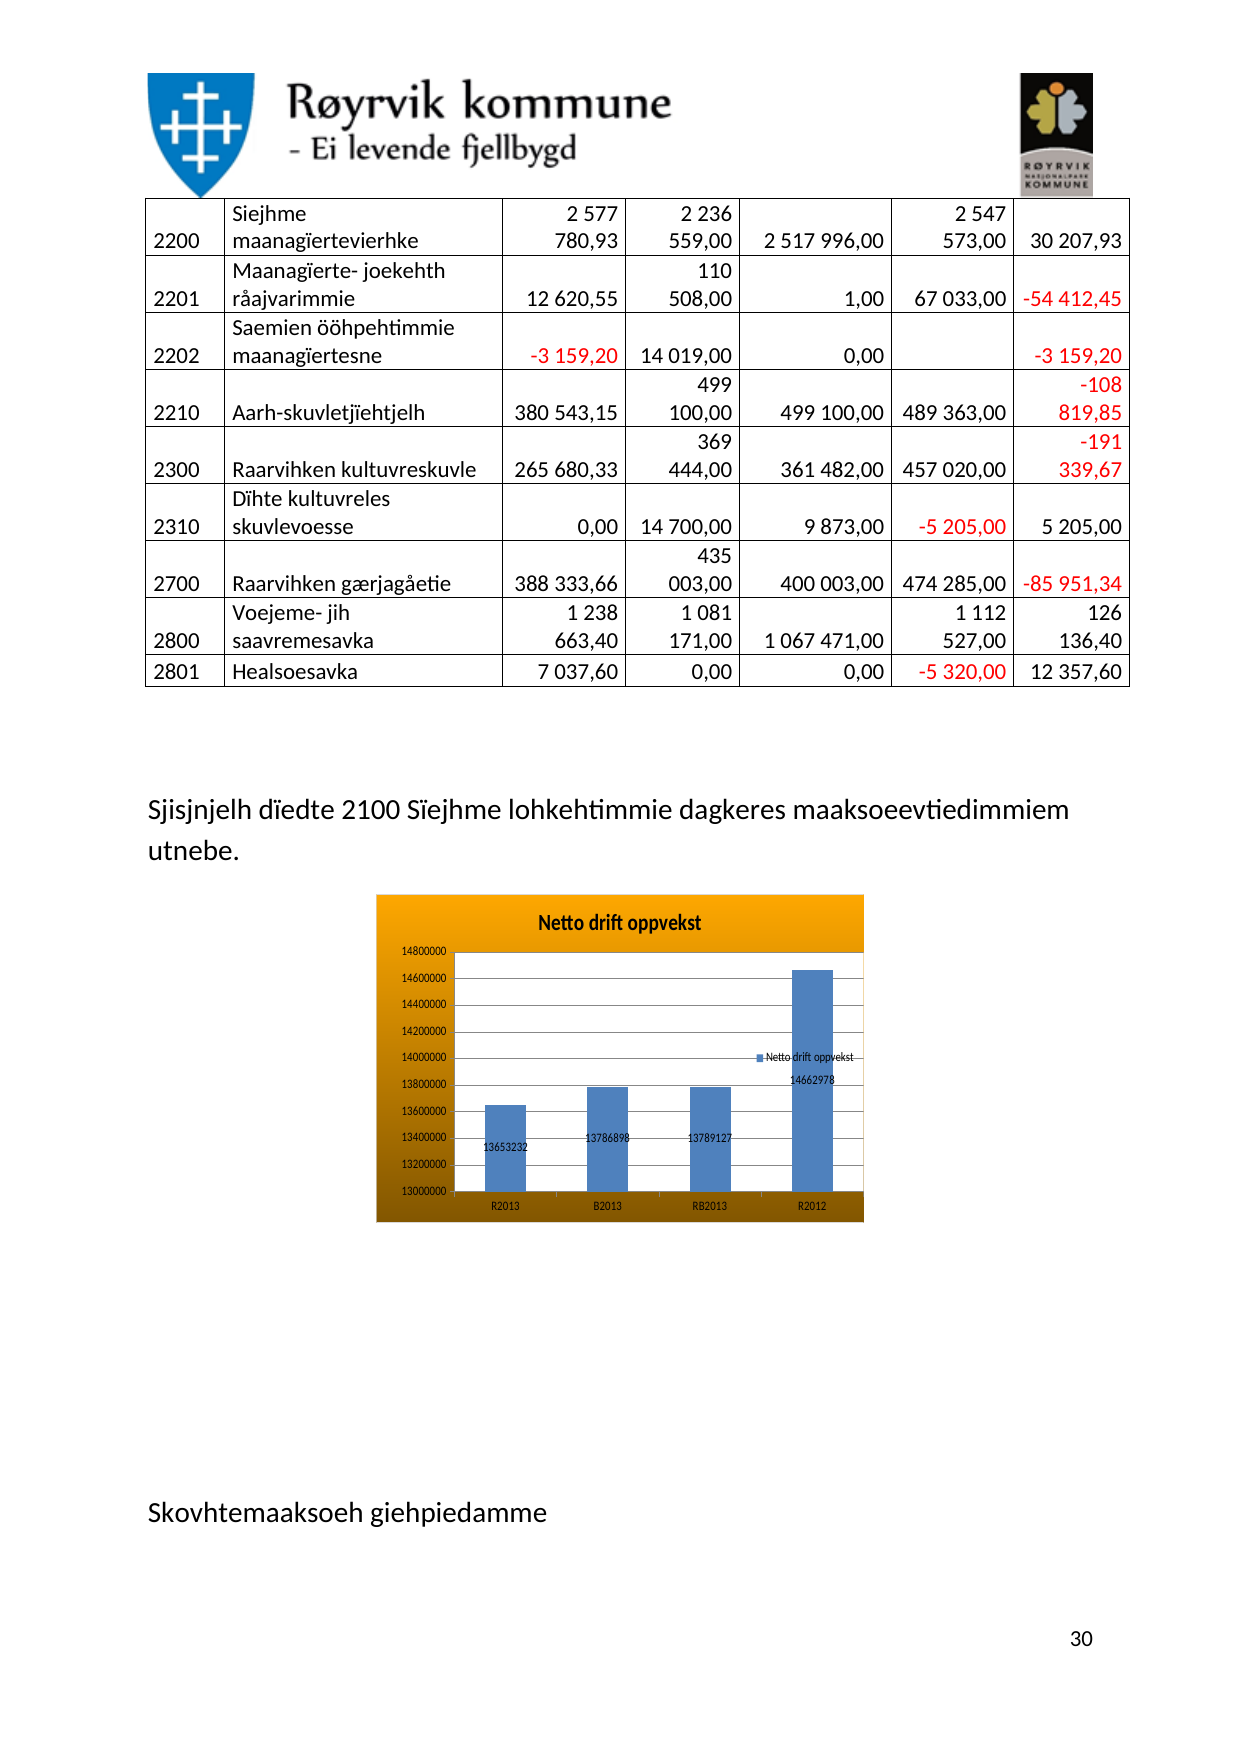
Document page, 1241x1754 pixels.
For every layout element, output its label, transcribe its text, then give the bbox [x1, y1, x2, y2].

table_cell Raarvihken kultuvreskuvle [225, 427, 502, 483]
table_cell 0,00 [503, 484, 625, 540]
table_cell 12 620,55 [503, 256, 625, 312]
table_cell 2200 [146, 199, 224, 255]
table_cell 369 444,00 [626, 427, 739, 483]
table_cell Raarvihken gærjagåetie [225, 541, 502, 597]
table_cell 1,00 [740, 256, 891, 312]
table_cell 1 067 471,00 [740, 598, 891, 654]
table_cell 1 112 527,00 [892, 598, 1013, 654]
table_cell 0,00 [740, 313, 891, 369]
table_cell 2202 [146, 313, 224, 369]
table_cell 2801 [146, 655, 224, 686]
table_cell 489 363,00 [892, 370, 1013, 426]
table_cell Voejeme- jih saavremesavka [225, 598, 502, 654]
table_cell [892, 313, 1013, 369]
table_cell -85 951,34 [1014, 541, 1129, 597]
table_cell -3 159,20 [503, 313, 625, 369]
table_cell Saemien ööhpehtimmie maanagïertesne [225, 313, 502, 369]
table_cell 126 136,40 [1014, 598, 1129, 654]
table_cell 400 003,00 [740, 541, 891, 597]
table_cell 2300 [146, 427, 224, 483]
table_cell 2700 [146, 541, 224, 597]
table_cell 7 037,60 [503, 655, 625, 686]
table_cell Siejhme maanagïertevierhke [225, 199, 502, 255]
table_cell 0,00 [626, 655, 739, 686]
table_cell Aarh-skuvletjïehtjelh [225, 370, 502, 426]
table_cell 2 236 559,00 [626, 199, 739, 255]
table_cell Maanagïerte- joekehth råajvarimmie [225, 256, 502, 312]
table_cell 2 547 573,00 [892, 199, 1013, 255]
table_cell 14 019,00 [626, 313, 739, 369]
table_cell -108 819,85 [1014, 370, 1129, 426]
picture [147, 73, 1093, 198]
table_cell 265 680,33 [503, 427, 625, 483]
table_cell -3 159,20 [1014, 313, 1129, 369]
table_cell -5 320,00 [892, 655, 1013, 686]
table_cell 2800 [146, 598, 224, 654]
table_cell 110 508,00 [626, 256, 739, 312]
table_cell 499 100,00 [626, 370, 739, 426]
table_cell Dïhte kultuvreles skuvlevoesse [225, 484, 502, 540]
text Skovhtemaaksoeh giehpiedamme [148, 1494, 1093, 1530]
table_cell 1 238 663,40 [503, 598, 625, 654]
table_cell 12 357,60 [1014, 655, 1129, 686]
table_cell 1 081 171,00 [626, 598, 739, 654]
table_cell 2210 [146, 370, 224, 426]
table_cell 2 517 996,00 [740, 199, 891, 255]
table_cell 2201 [146, 256, 224, 312]
table_cell 2 577 780,93 [503, 199, 625, 255]
table_cell 0,00 [740, 655, 891, 686]
table_cell 499 100,00 [740, 370, 891, 426]
text Sjisjnjelh dïedte 2100 Sïejhme lohkehtimmie dagkeres maaksoeevtiedimmiem utnebe. [148, 791, 1093, 868]
table_cell 435 003,00 [626, 541, 739, 597]
table_cell 457 020,00 [892, 427, 1013, 483]
table_cell 14 700,00 [626, 484, 739, 540]
table_cell -54 412,45 [1014, 256, 1129, 312]
table_cell 5 205,00 [1014, 484, 1129, 540]
table_cell 2310 [146, 484, 224, 540]
table_cell 67 033,00 [892, 256, 1013, 312]
table_cell 380 543,15 [503, 370, 625, 426]
table_cell 30 207,93 [1014, 199, 1129, 255]
table_cell -191 339,67 [1014, 427, 1129, 483]
table_cell 474 285,00 [892, 541, 1013, 597]
table_cell Healsoesavka [225, 655, 502, 686]
table_cell 388 333,66 [503, 541, 625, 597]
table_cell 361 482,00 [740, 427, 891, 483]
table_cell -5 205,00 [892, 484, 1013, 540]
table_cell 9 873,00 [740, 484, 891, 540]
